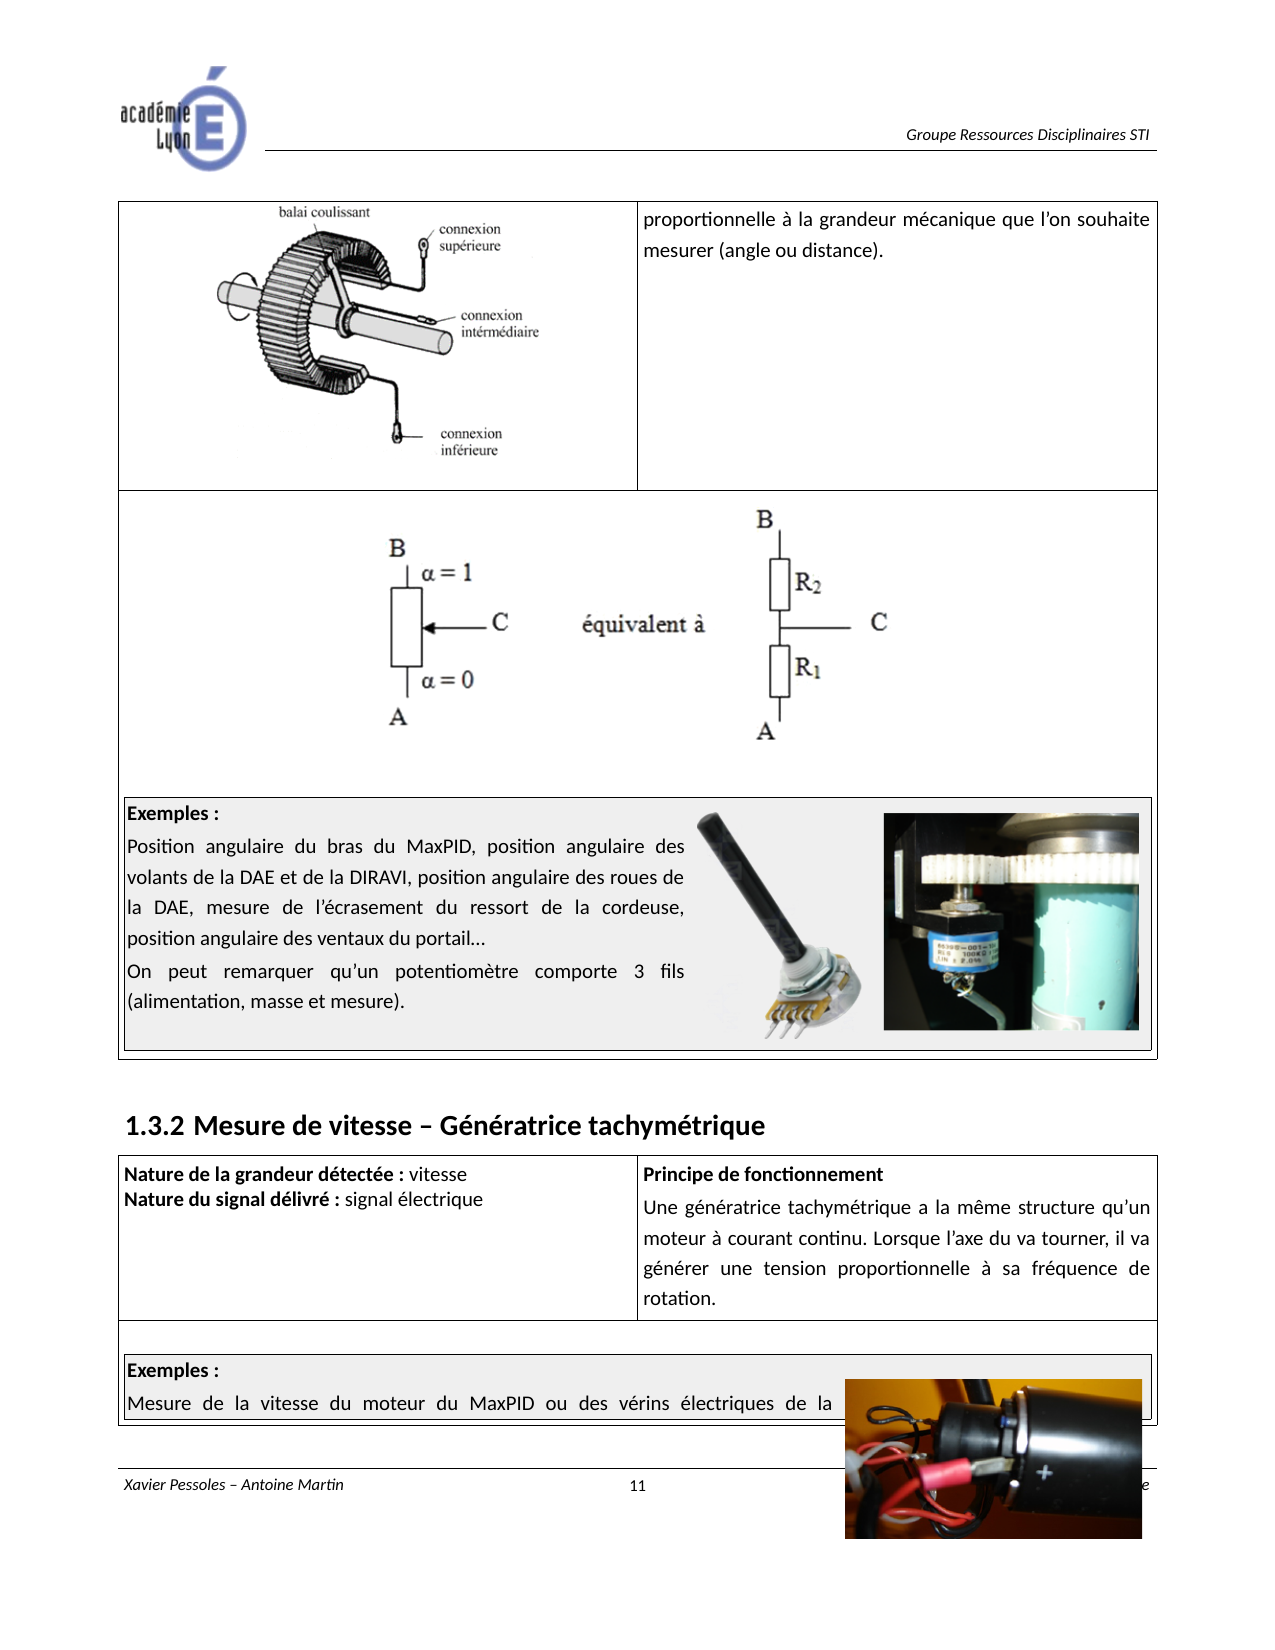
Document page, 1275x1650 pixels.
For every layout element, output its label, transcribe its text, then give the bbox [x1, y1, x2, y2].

picture [697, 812, 1139, 1039]
table_cell Exemples : Mesure de la vitesse du moteur du MaxPID ou des vérins électriques de la [119, 1321, 1157, 1425]
table_header Nature de la grandeur détectée : vitesse Nature du signal délivré : signal électrique [119, 1156, 637, 1319]
subtitle Mesure de vitesse – Génératrice tachymétrique [118, 1107, 1157, 1143]
table_header proportionnelle à la grandeur mécanique que l’on souhaite mesurer (angle ou distance). [638, 202, 1157, 490]
picture [216, 206, 539, 459]
table_header Principe de fonctionnement Une génératrice tachymétrique a la même structure qu’un moteur à courant continu. Lorsque l’axe du va tourner, il va générer une tension proportionnelle à sa fréquence de rotation. [638, 1156, 1157, 1319]
picture [845, 1379, 1143, 1539]
table_header [119, 202, 637, 490]
picture [121, 66, 247, 173]
table_cell Exemples : Position angulaire du bras du MaxPID, position angulaire des volants de la DAE et de la DIRAVI, position angulaire des roues de la DAE, mesure de l’écrasement du ressort de la cordeuse, position angulaire des ventaux du portail… On peut remarquer qu’un potentiomètre comporte 3 fils (alimentation, masse et mesure). [119, 491, 1157, 1059]
picture [383, 507, 892, 740]
